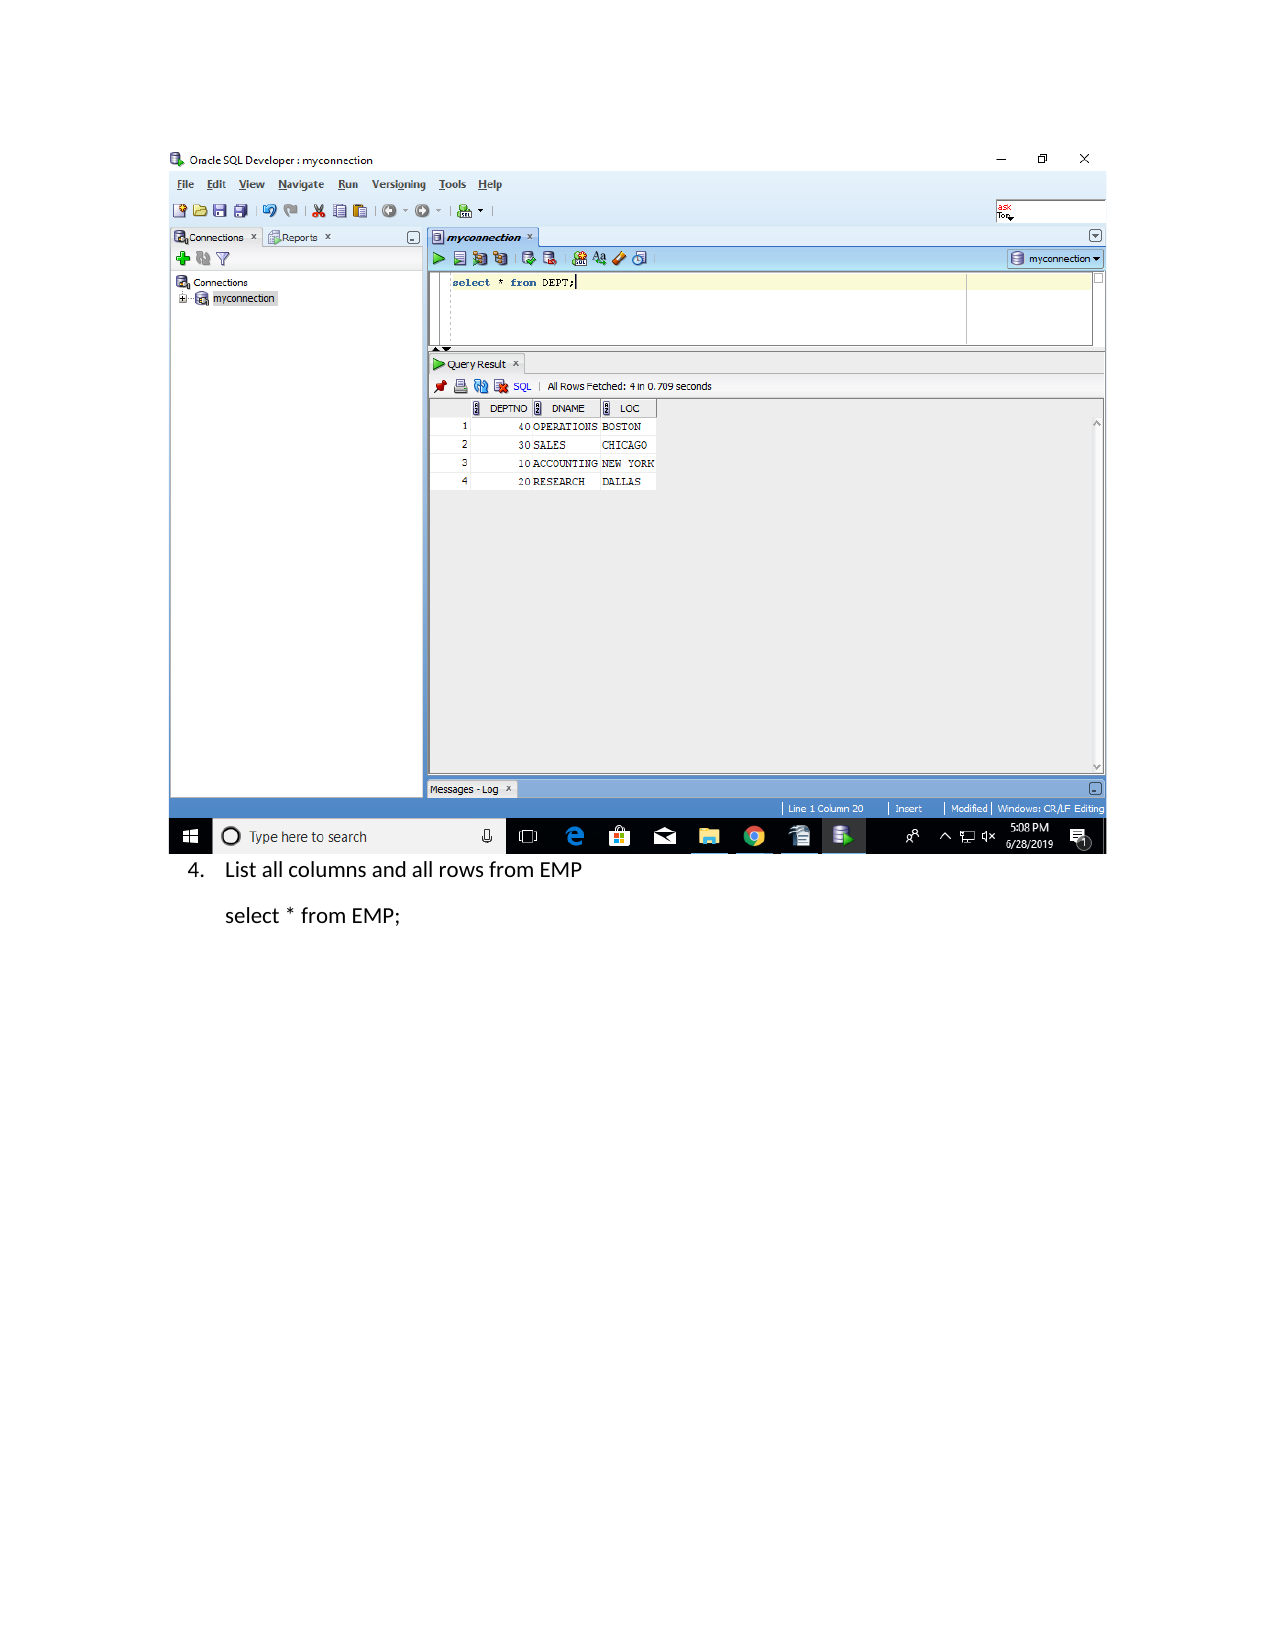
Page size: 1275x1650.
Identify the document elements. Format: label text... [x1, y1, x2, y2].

list List all columns and all rows from EMP [187, 150, 1125, 883]
list select * from EMP; [187, 902, 1125, 929]
picture [168, 150, 1107, 854]
